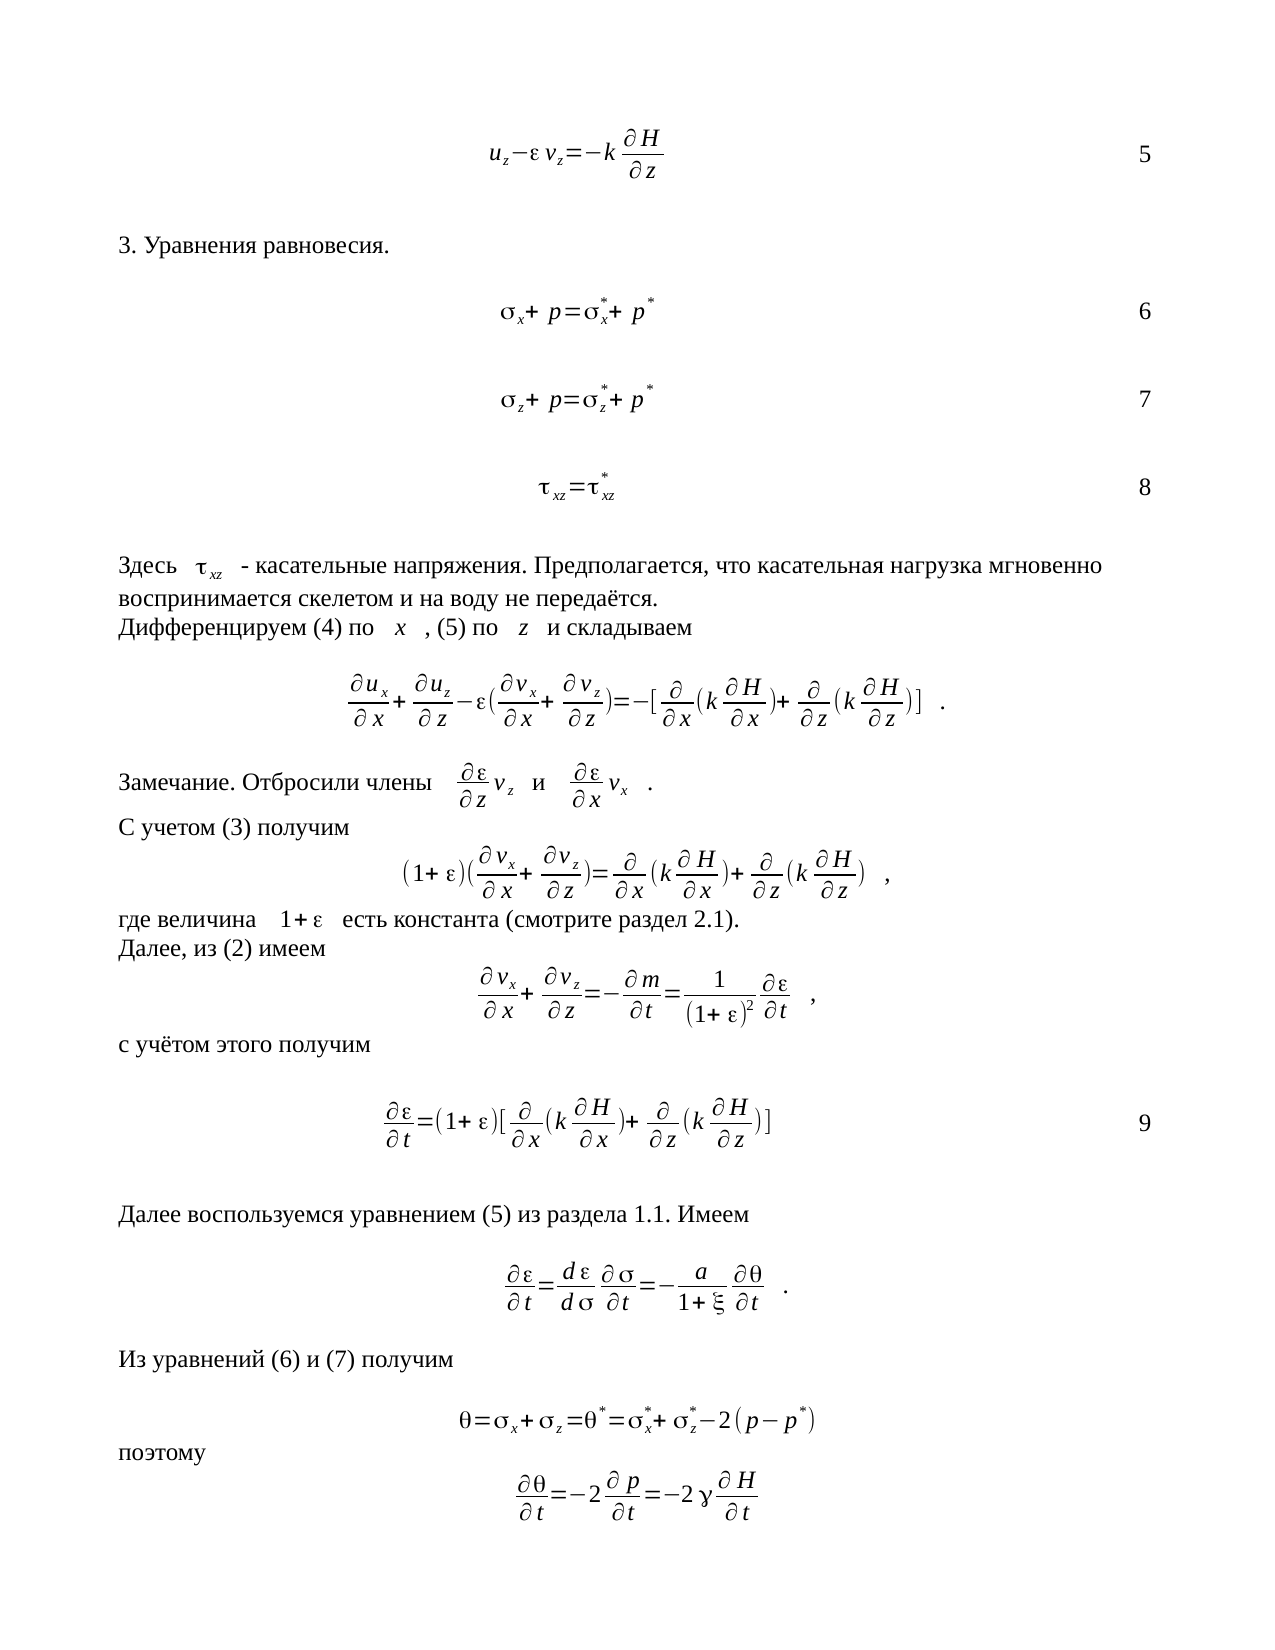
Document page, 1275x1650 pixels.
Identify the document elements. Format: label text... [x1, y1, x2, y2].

text Далее, из (2) имеем [118, 933, 1157, 961]
text . [118, 669, 1157, 732]
table_header 7 [1041, 375, 1157, 434]
text Далее воспользуемся уравнением (5) из раздела 1.1. Имеем [118, 1199, 1157, 1228]
table_header [118, 1087, 1041, 1170]
table_header [118, 288, 1041, 346]
text Дифференцируем (4) по, (5) пои складываем [118, 612, 1157, 640]
text с учётом этого получим [118, 1029, 1157, 1058]
text С учетом (3) получим [118, 812, 1157, 841]
text поэтому [118, 1437, 1157, 1466]
text Замечание. Отбросили члены и . [118, 761, 1157, 812]
table_header 9 [1041, 1087, 1157, 1170]
text , [118, 961, 1157, 1029]
table_header [118, 463, 1041, 522]
table_header 6 [1041, 288, 1157, 346]
text 3. Уравнения равновесия. [118, 230, 1157, 259]
text Здесь- касательные напряжения. Предполагается, что касательная нагрузка мгновенно воспринимается скелетом и на воду не передаётся. [118, 551, 1157, 612]
table_header 5 [1041, 118, 1157, 201]
table_header 8 [1041, 463, 1157, 522]
table_header [118, 375, 1041, 434]
text Из уравнений (6) и (7) получим [118, 1344, 1157, 1373]
text . [118, 1256, 1157, 1316]
table_header [118, 118, 1041, 201]
text , [118, 841, 1157, 904]
text где величина есть константа (смотрите раздел 2.1). [118, 904, 1157, 933]
